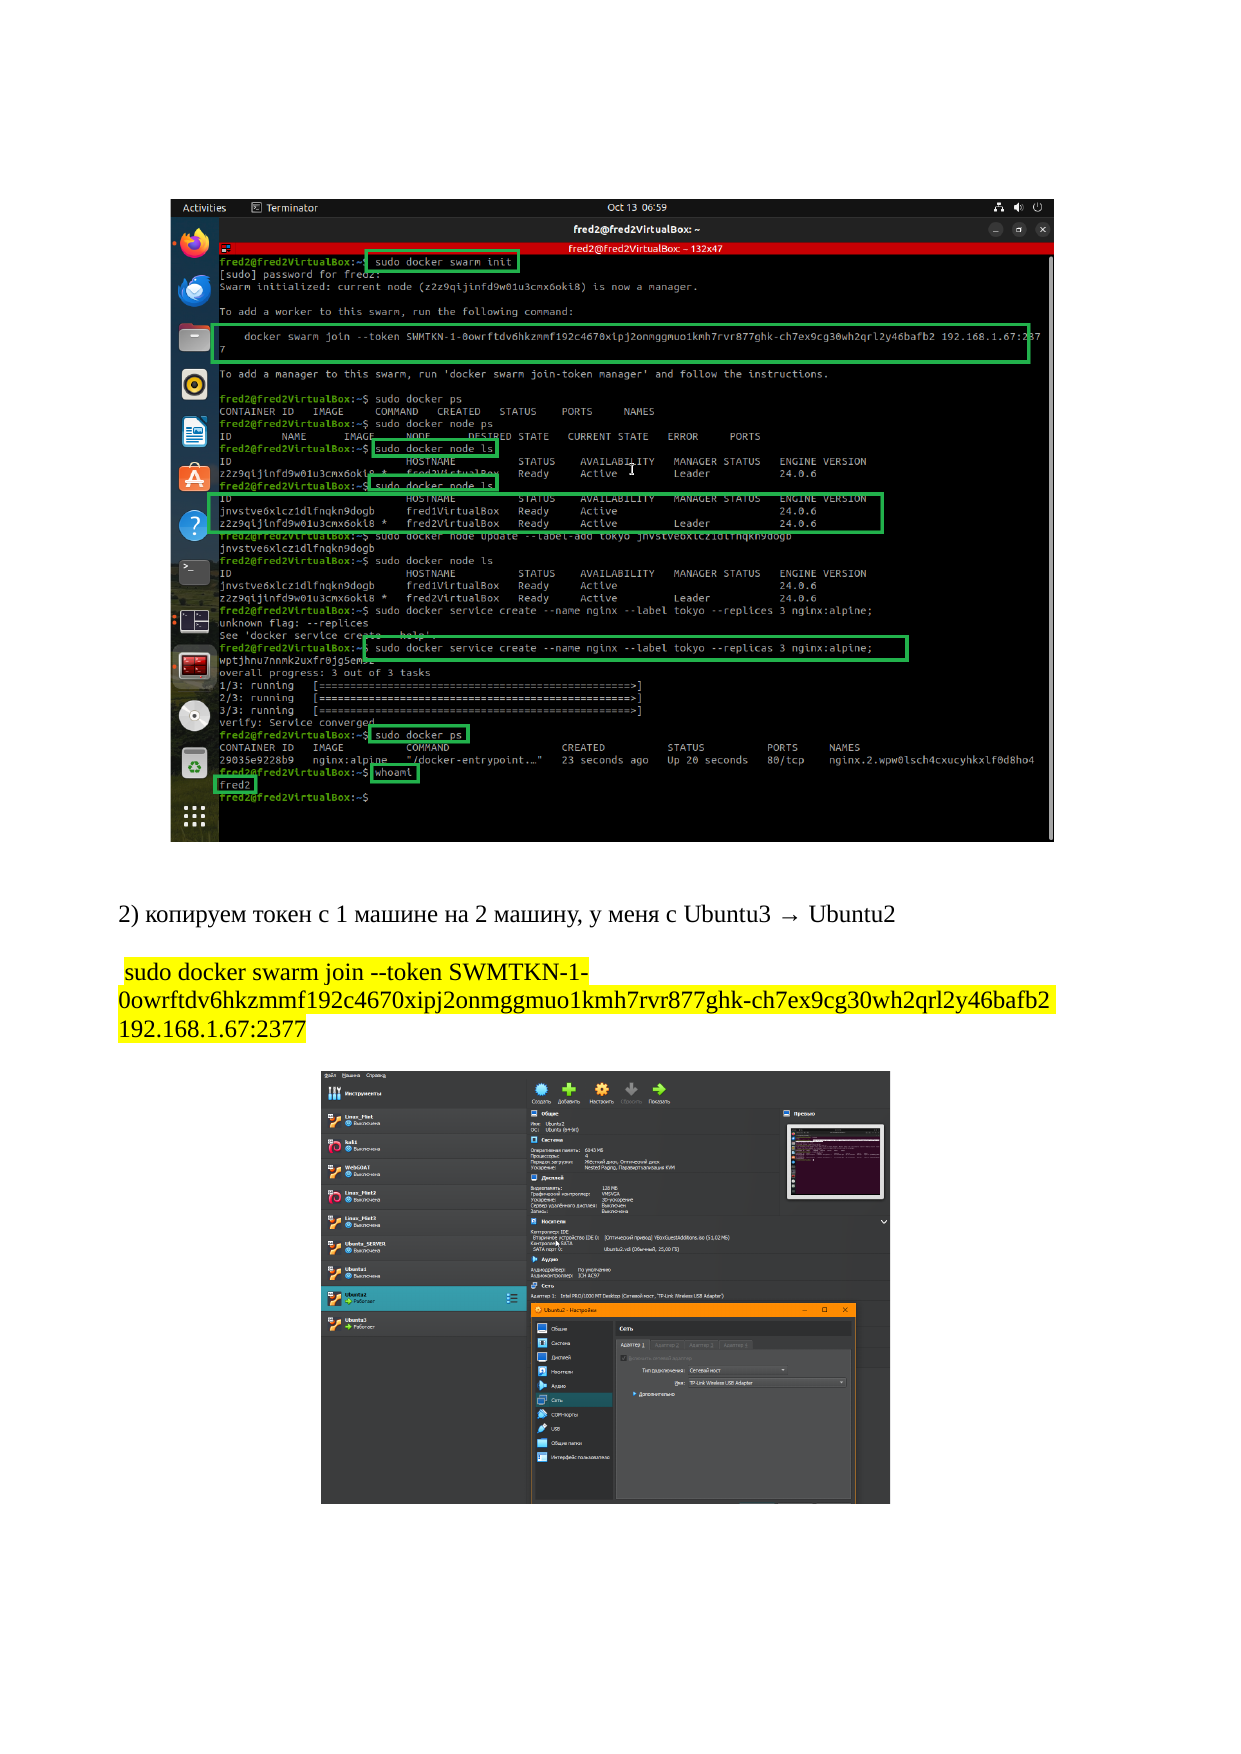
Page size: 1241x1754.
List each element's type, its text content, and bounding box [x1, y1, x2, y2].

text sudo docker swarm join --token SWMTKN-1-0owrftdv6hkzmmf192c4670xipj2onmggmuo1kmh7rvr877ghk-ch7ex9cg30wh2qrl2y46bafb2 192.168.1.67:2377 [118, 957, 1122, 1043]
picture [321, 1071, 891, 1504]
picture [170, 199, 1054, 842]
text 2) копируем токен с 1 машине на 2 машину, у меня с Ubuntu3 → Ubuntu2 [118, 899, 1122, 928]
